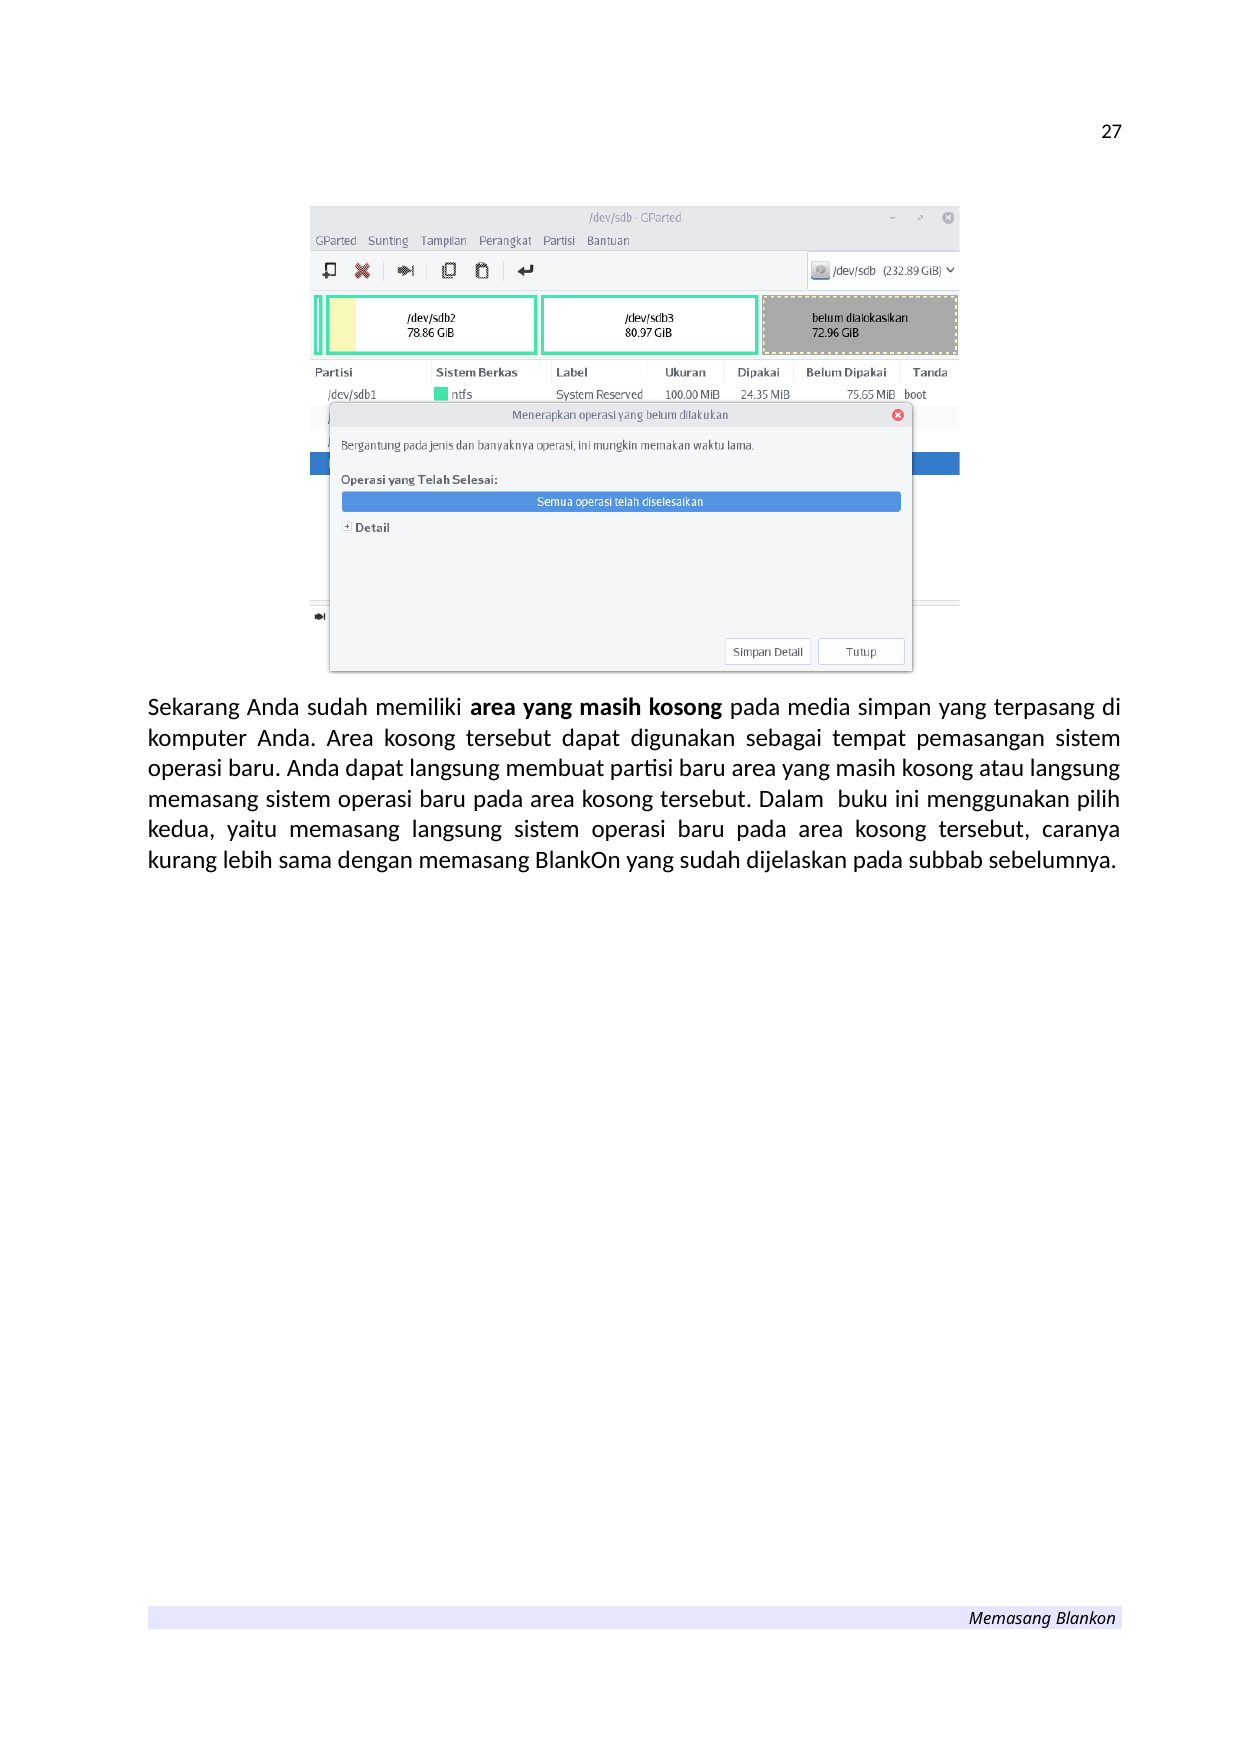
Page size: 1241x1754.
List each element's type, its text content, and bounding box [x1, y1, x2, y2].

picture [310, 206, 960, 674]
text Sekarang Anda sudah memiliki area yang masih kosong pada media simpan yang terpasang di komputer Anda. Area kosong tersebut dapat digunakan sebagai tempat pemasangan sistem operasi baru. Anda dapat langsung membuat partisi baru area yang masih kosong atau langsung memasang sistem operasi baru pada area kosong tersebut. Dalam buku ini menggunakan pilih kedua, yaitu memasang langsung sistem operasi baru pada area kosong tersebut, caranya kurang lebih sama dengan memasang BlankOn yang sudah dijelaskan pada subbab sebelumnya. [148, 207, 1122, 874]
